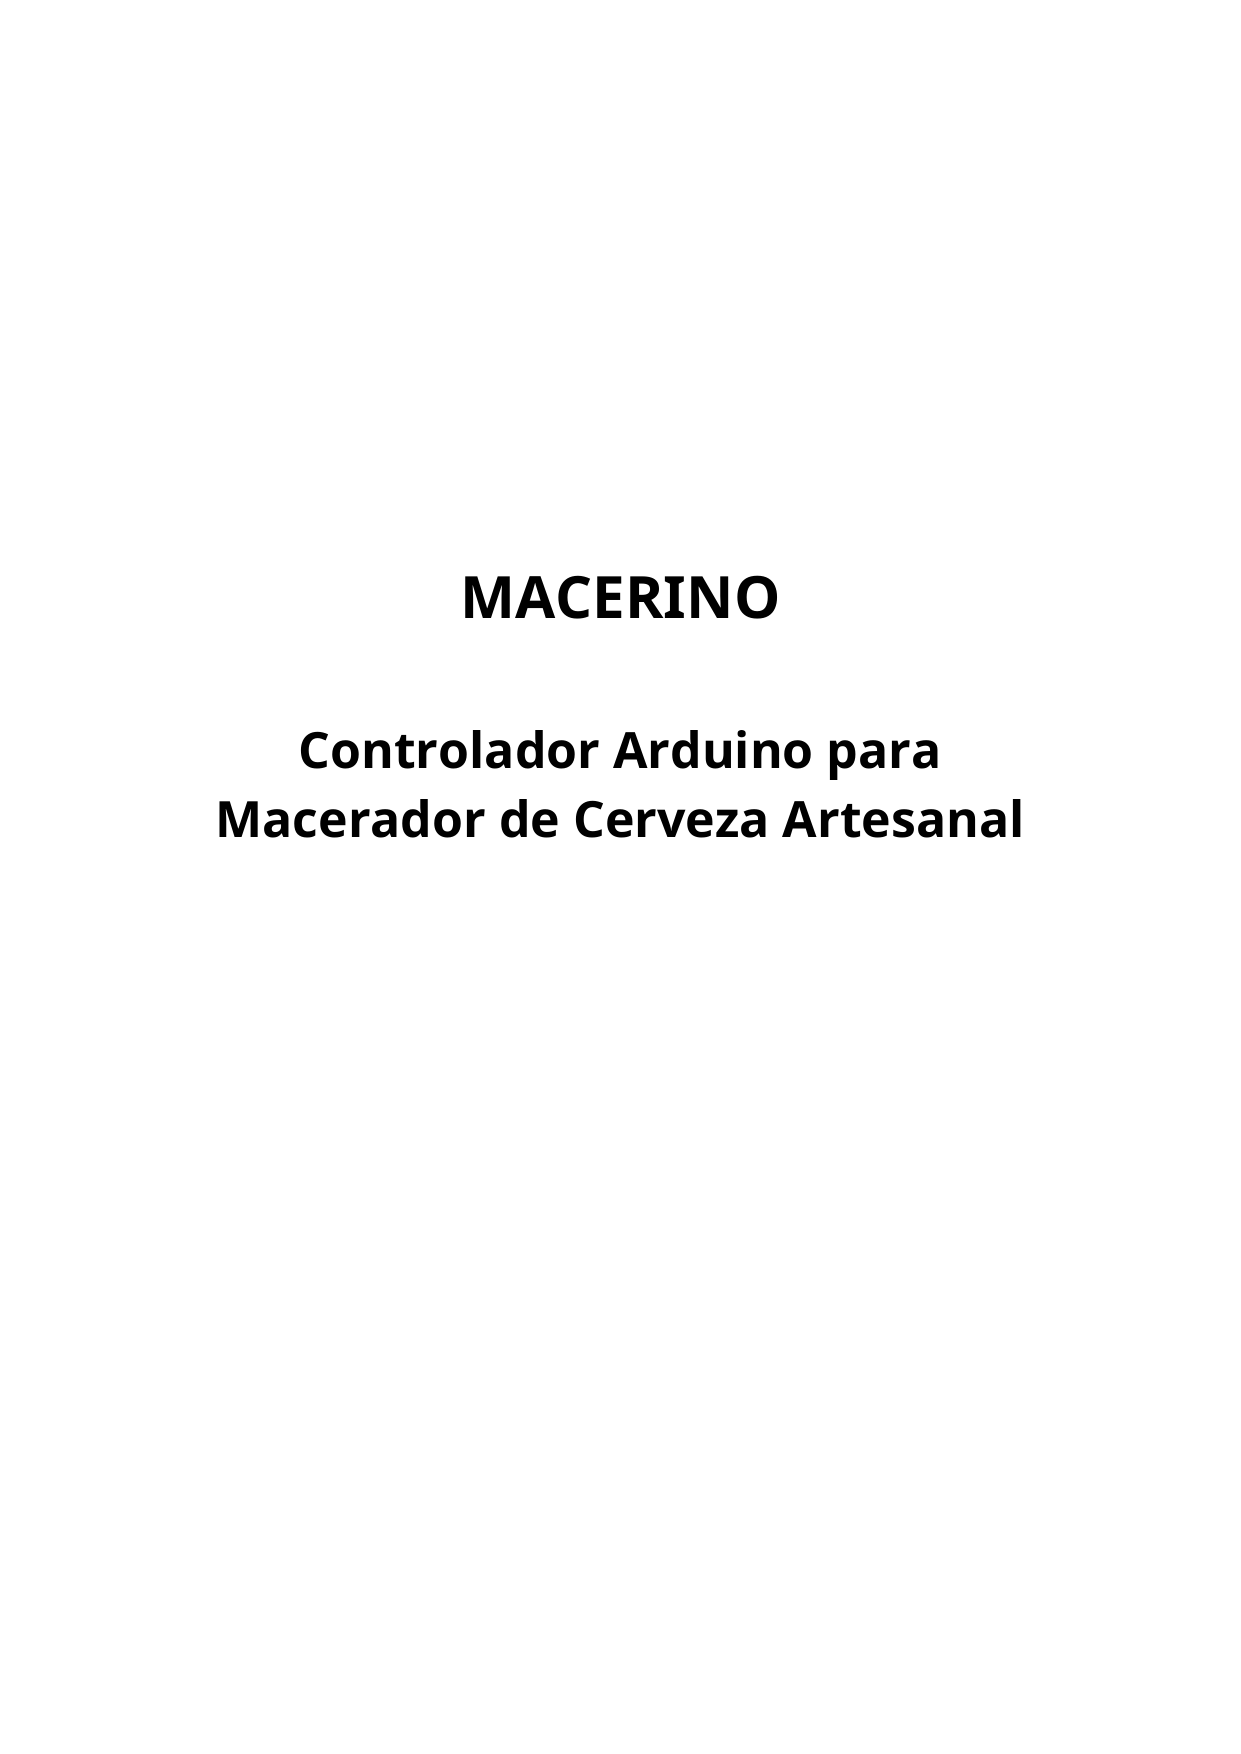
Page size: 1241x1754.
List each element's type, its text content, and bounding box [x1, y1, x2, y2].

text Controlador Arduino para Macerador de Cerveza Artesanal [177, 715, 1063, 852]
text MACERINO [177, 556, 1063, 636]
